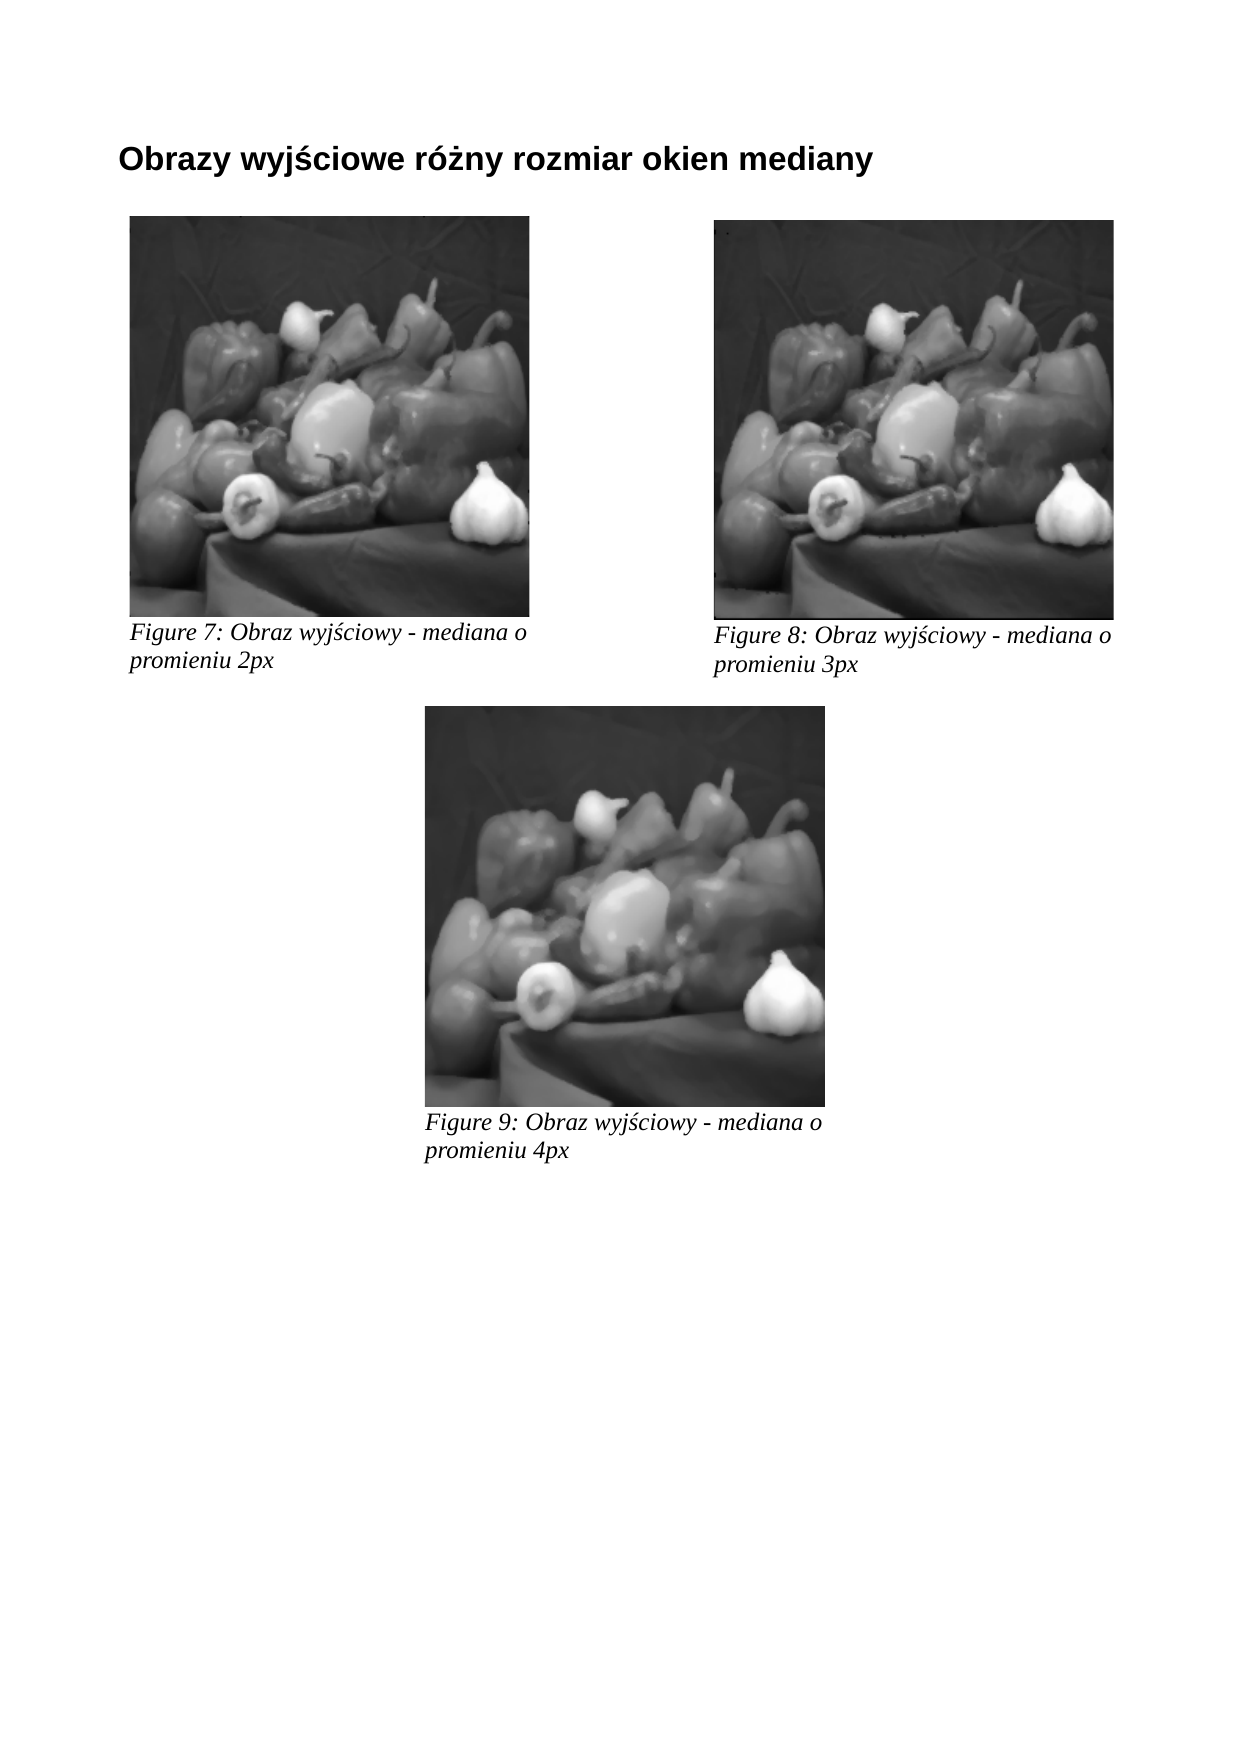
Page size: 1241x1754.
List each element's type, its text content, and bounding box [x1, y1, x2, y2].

text Figure 8: Obraz wyjściowy - mediana o promieniu 3px [714, 620, 1114, 677]
text Figure 7: Obraz wyjściowy - mediana o promieniu 2px [129, 617, 529, 674]
text Figure 9: Obraz wyjściowy - mediana o promieniu 4px [425, 1107, 825, 1164]
picture [424, 706, 825, 1107]
picture [129, 216, 530, 617]
picture [713, 220, 1114, 620]
subtitle Obrazy wyjściowe różny rozmiar okien mediany [118, 139, 1122, 177]
